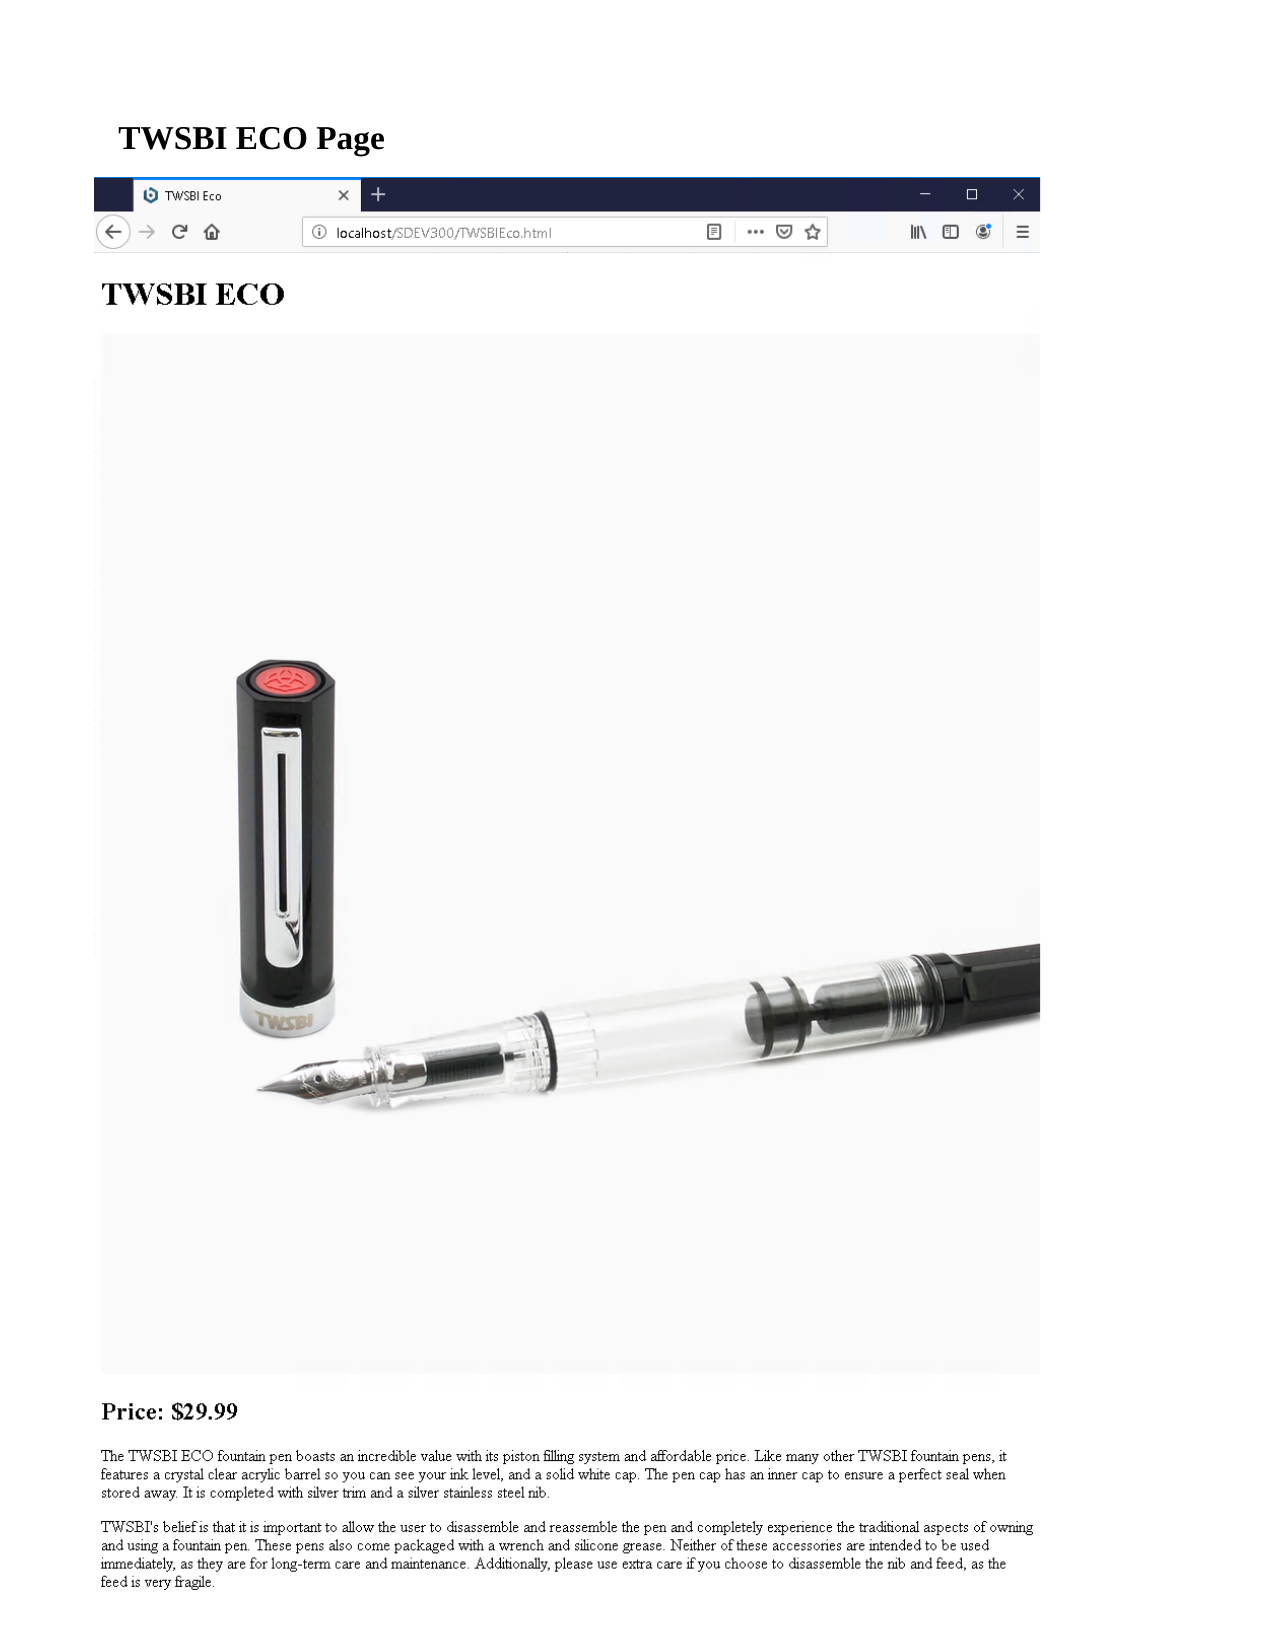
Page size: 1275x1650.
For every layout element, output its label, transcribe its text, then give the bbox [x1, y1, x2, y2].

text TWSBI ECO Page [118, 118, 1157, 156]
picture [94, 177, 1041, 1595]
